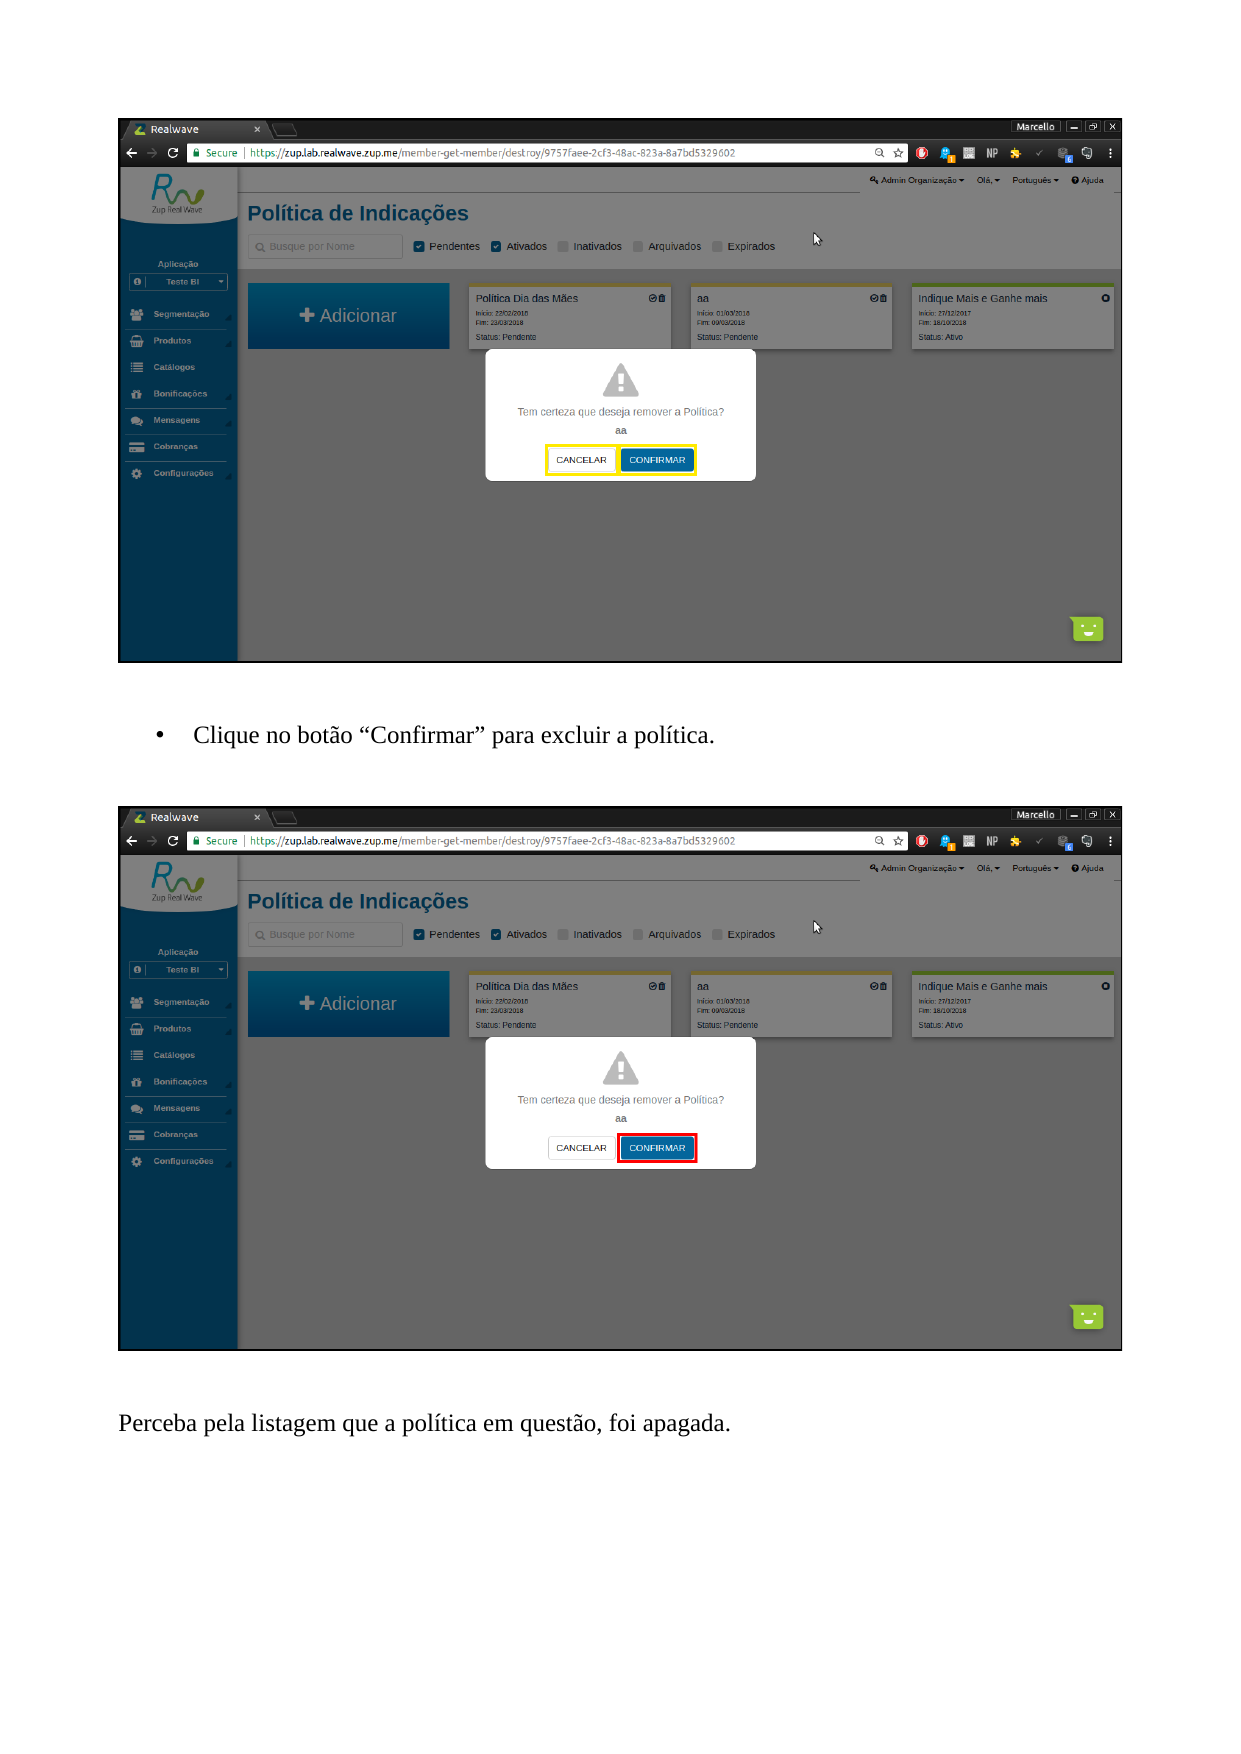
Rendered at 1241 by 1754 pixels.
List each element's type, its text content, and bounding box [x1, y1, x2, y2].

picture [118, 806, 1123, 1351]
text Perceba pela listagem que a política em questão, foi apagada. [118, 1408, 1122, 1437]
list Clique no botão “Confirmar” para excluir a política. [156, 720, 1122, 749]
picture [118, 118, 1123, 663]
